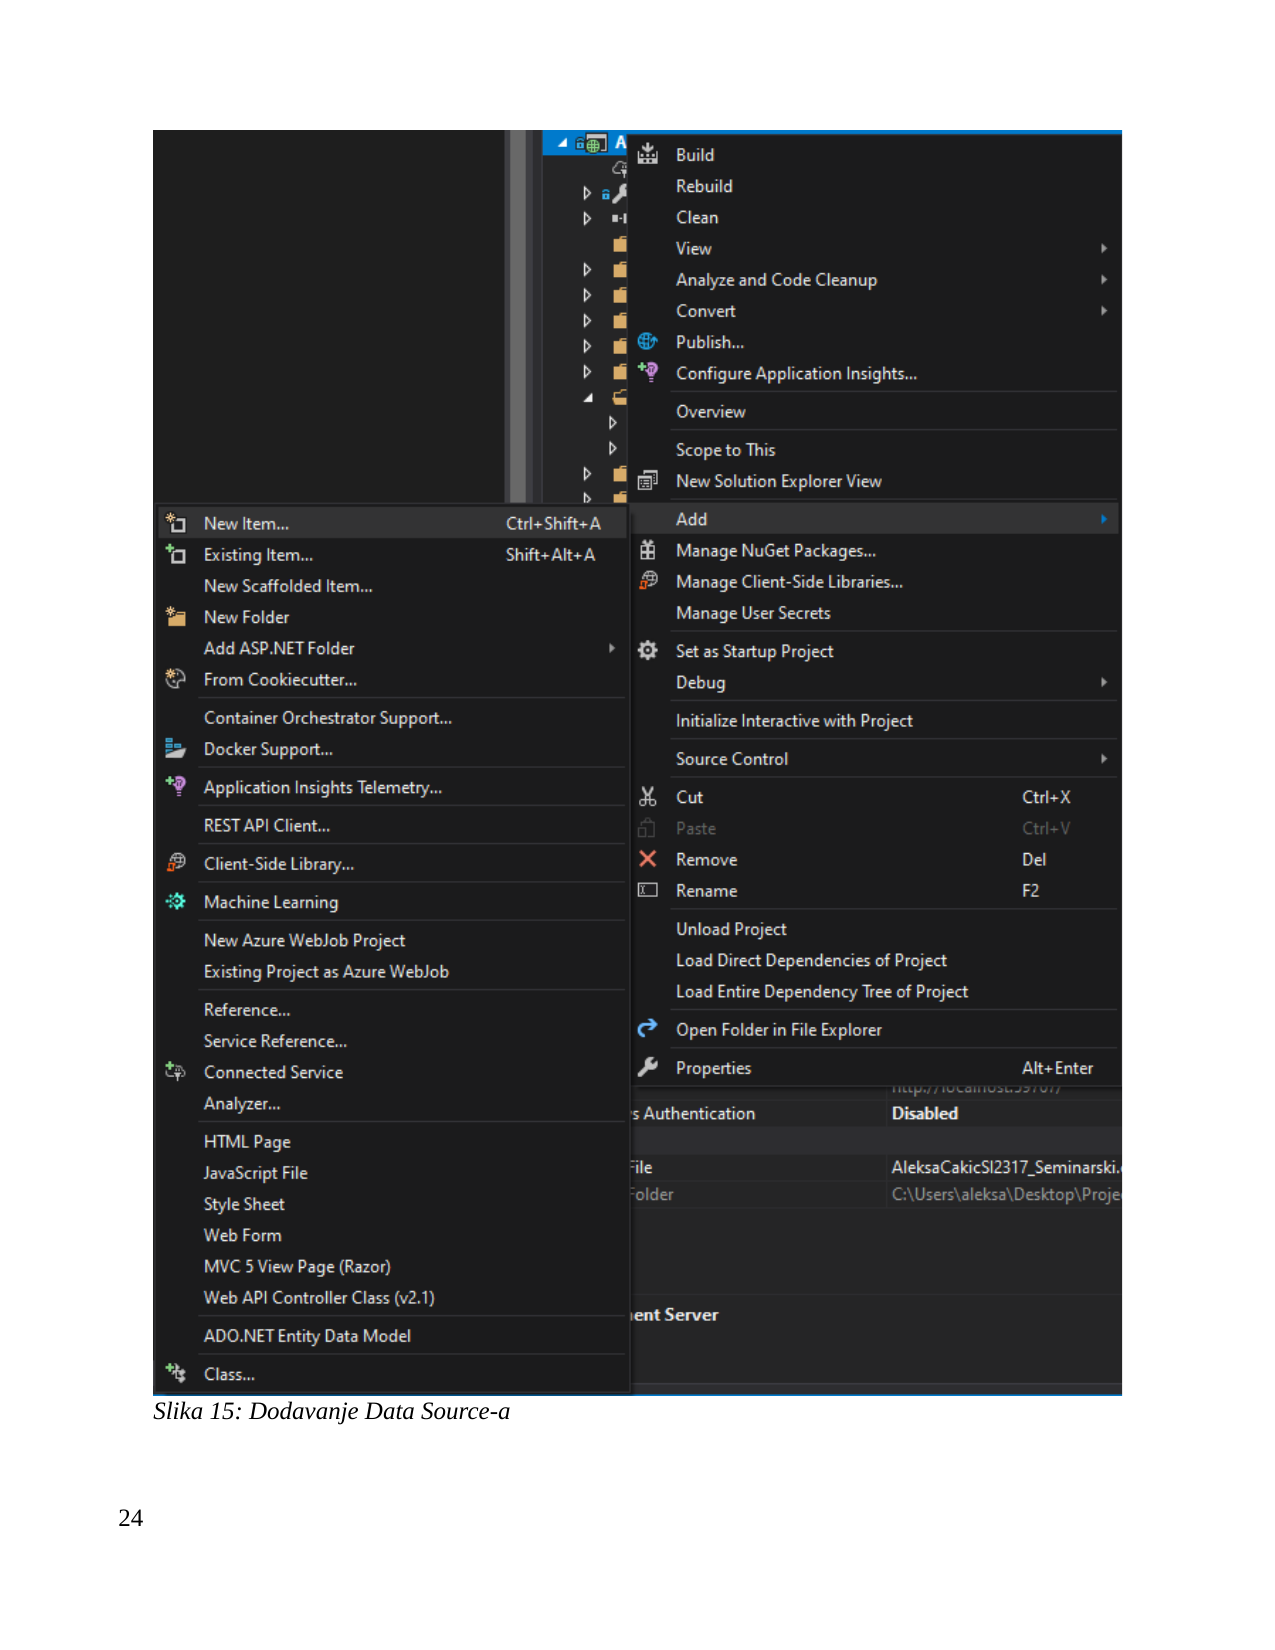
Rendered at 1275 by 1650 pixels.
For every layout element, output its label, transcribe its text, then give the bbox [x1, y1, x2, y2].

text Slika 15: Dodavanje Data Source-a [153, 1396, 1122, 1424]
picture [153, 130, 1123, 1396]
